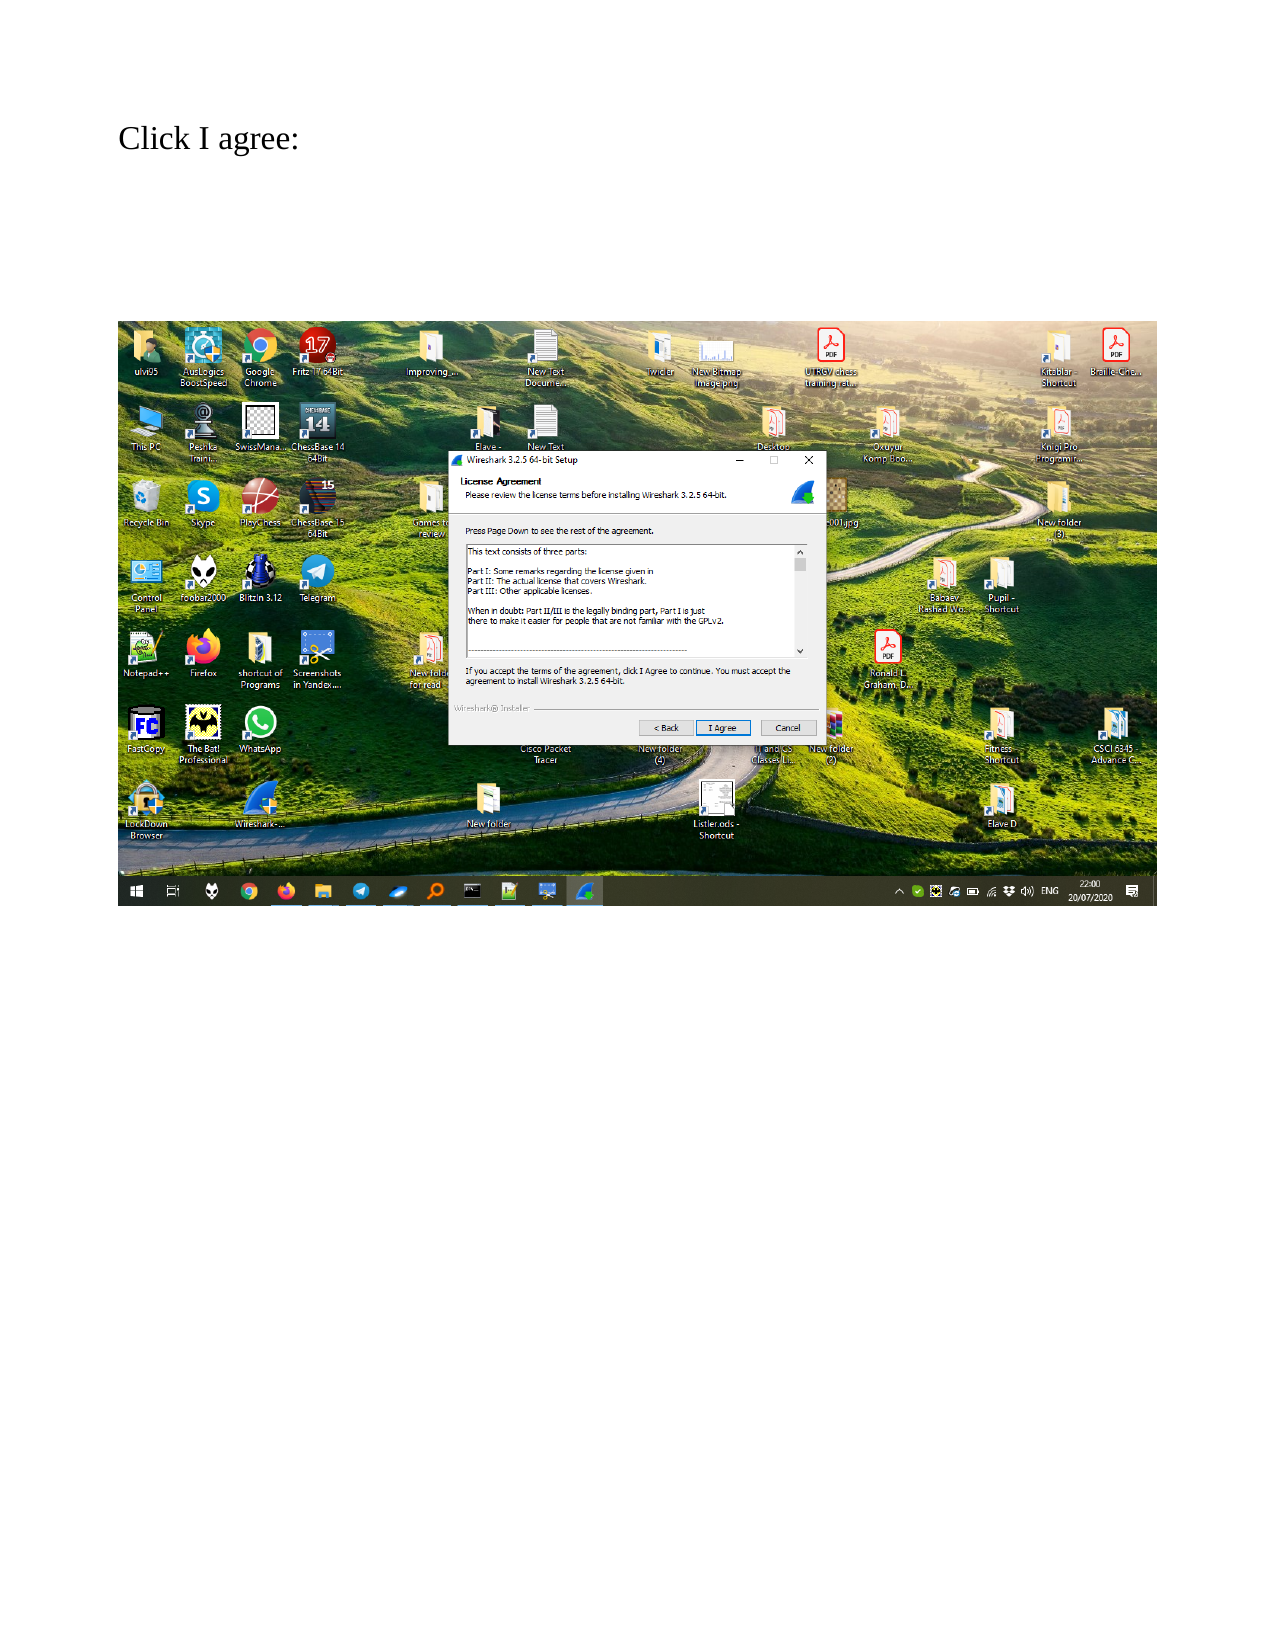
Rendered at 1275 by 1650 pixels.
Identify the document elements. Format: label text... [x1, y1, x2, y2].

text Click I agree: [118, 118, 1157, 156]
picture [118, 321, 1157, 906]
